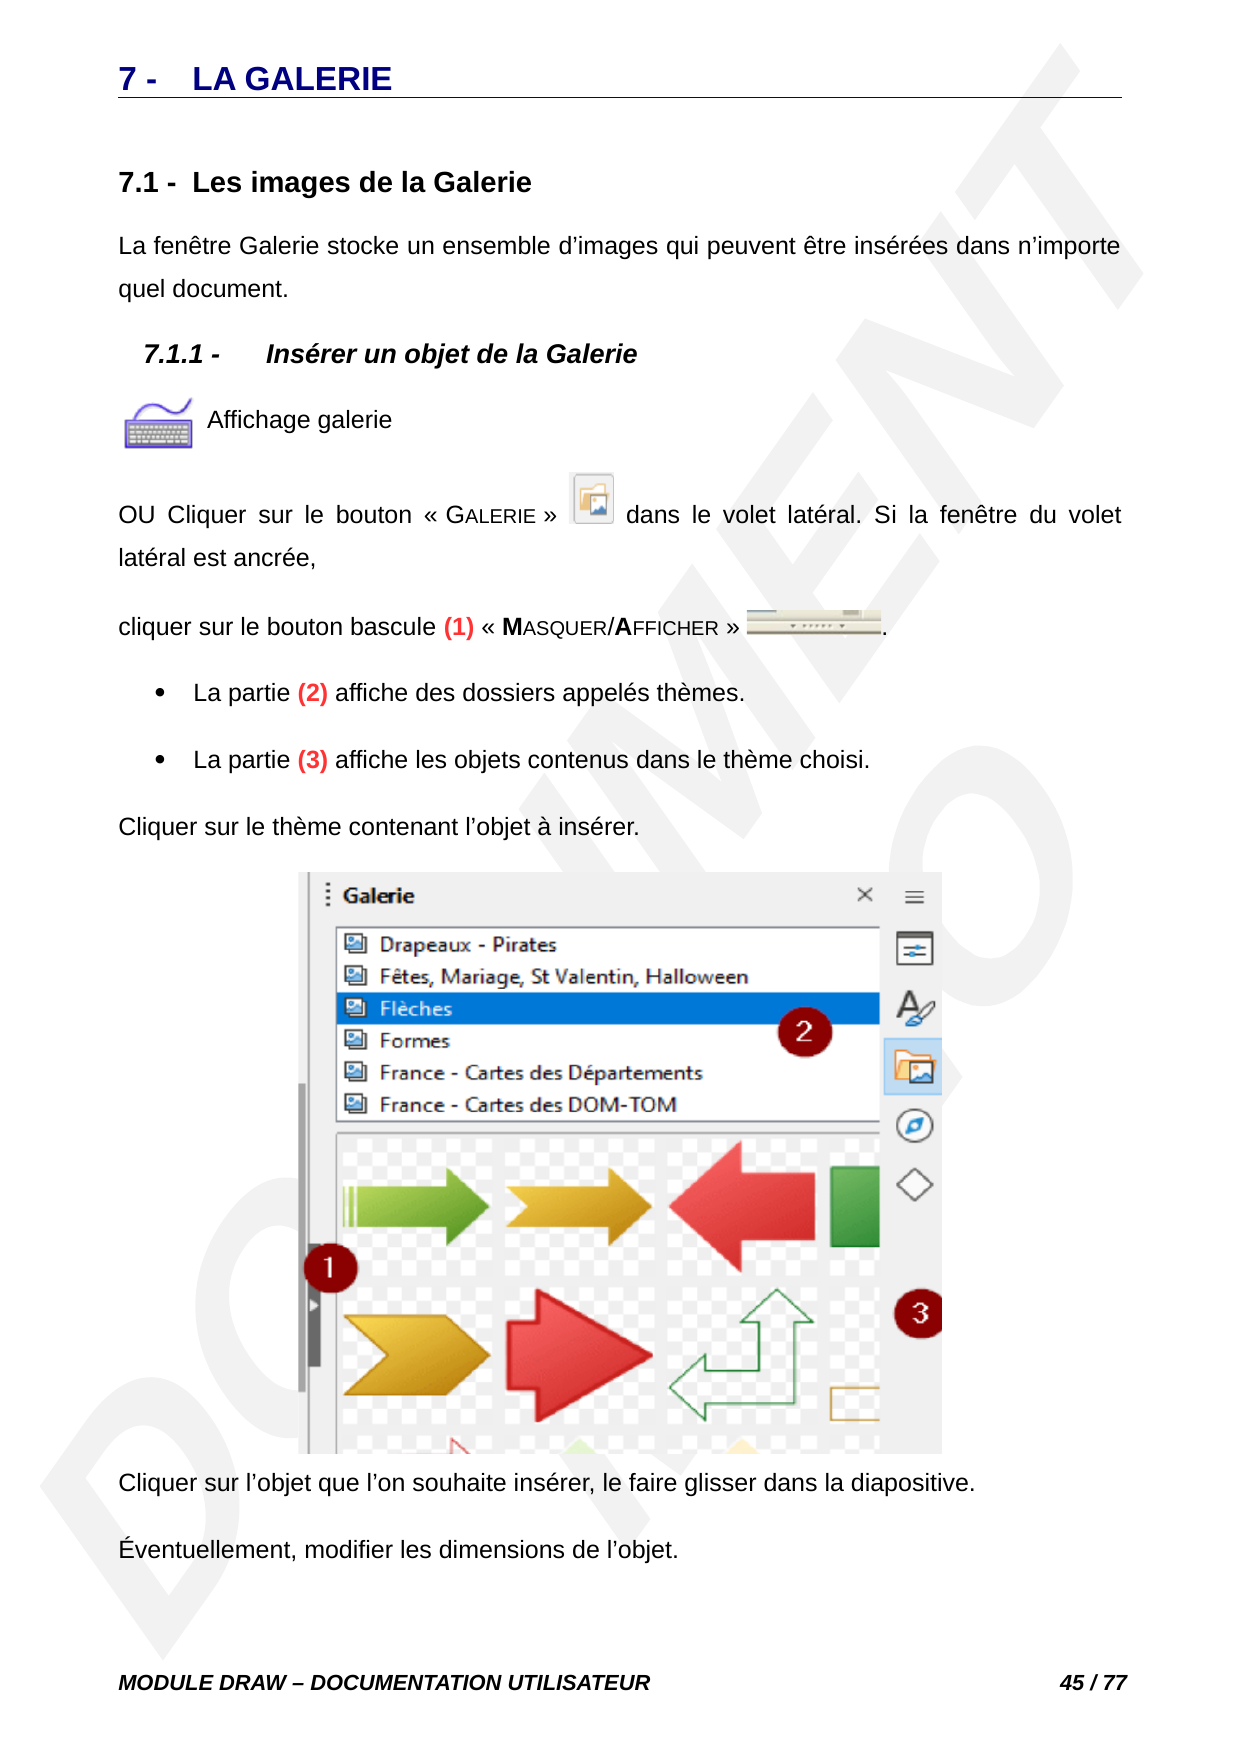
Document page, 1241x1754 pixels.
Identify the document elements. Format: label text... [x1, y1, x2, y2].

text La fenêtre Galerie stocke un ensemble d’images qui peuvent être insérées dans n’importe quel document. [118, 231, 1122, 303]
text cliquer sur le bouton bascule (1) « Masquer/Afficher » . [118, 610, 1122, 640]
list La partie (3) affiche les objets contenus dans le thème choisi. [156, 745, 1122, 774]
list La partie (2) affiche des dossiers appelés thèmes. [156, 678, 1122, 707]
picture [120, 386, 195, 462]
text OU Cliquer sur le bouton « Galerie » dans le volet latéral. Si la fenêtre du volet latéral est ancrée, [118, 472, 1122, 572]
subtitle la Galerie [118, 59, 1122, 97]
text Affichage galerie [195, 405, 1122, 434]
text Éventuellement, modifier les dimensions de l’objet. [118, 1535, 1122, 1564]
subtitle Les images de la Galerie [118, 166, 1122, 199]
picture [746, 610, 882, 635]
picture [298, 872, 942, 1454]
picture [568, 472, 614, 524]
text Cliquer sur le thème contenant l’objet à insérer. [118, 812, 1122, 841]
text Cliquer sur l’objet que l’on souhaite insérer, le faire glisser dans la diapositive. [118, 879, 1122, 1497]
subtitle Insérer un objet de la Galerie [143, 338, 1122, 369]
